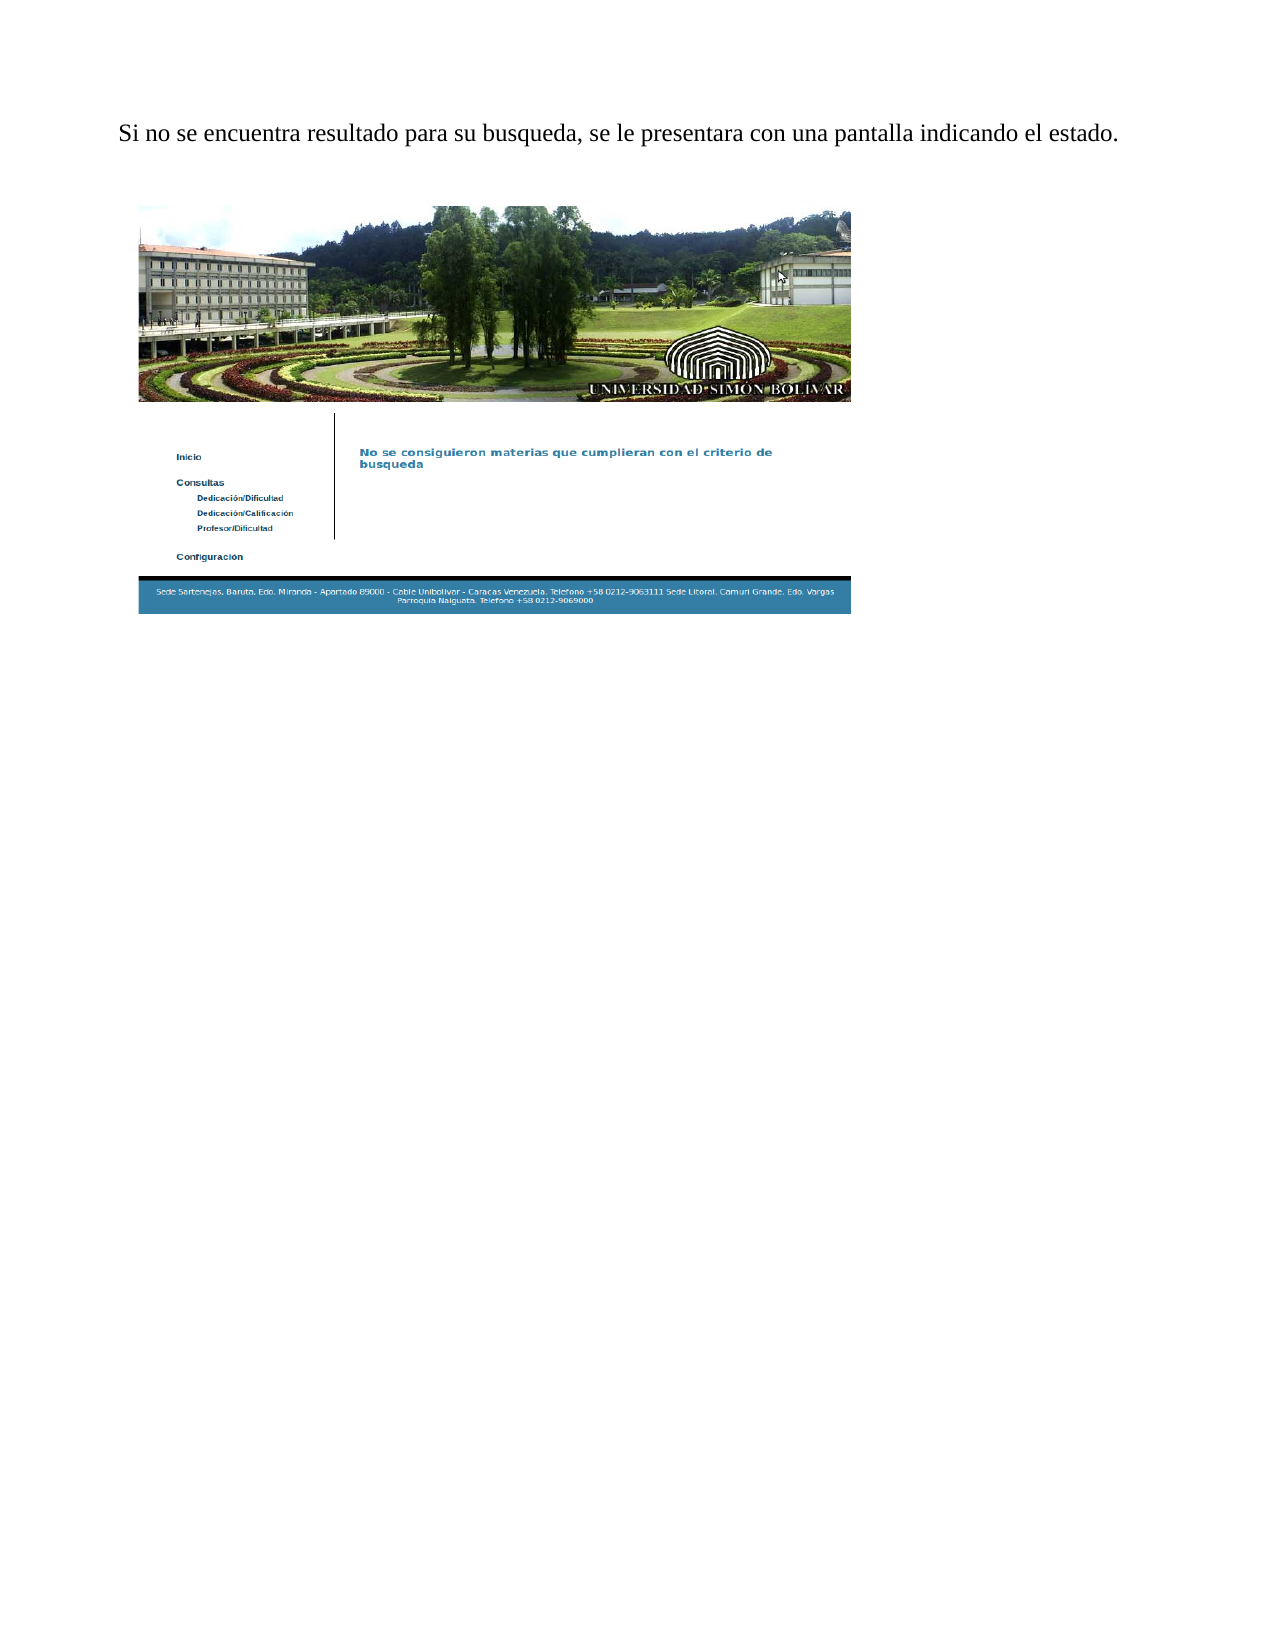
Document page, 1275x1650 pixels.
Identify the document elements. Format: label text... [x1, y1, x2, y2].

text Si no se encuentra resultado para su busqueda, se le presentara con una pantalla indicando el estado. [118, 118, 1157, 147]
picture [138, 206, 851, 614]
